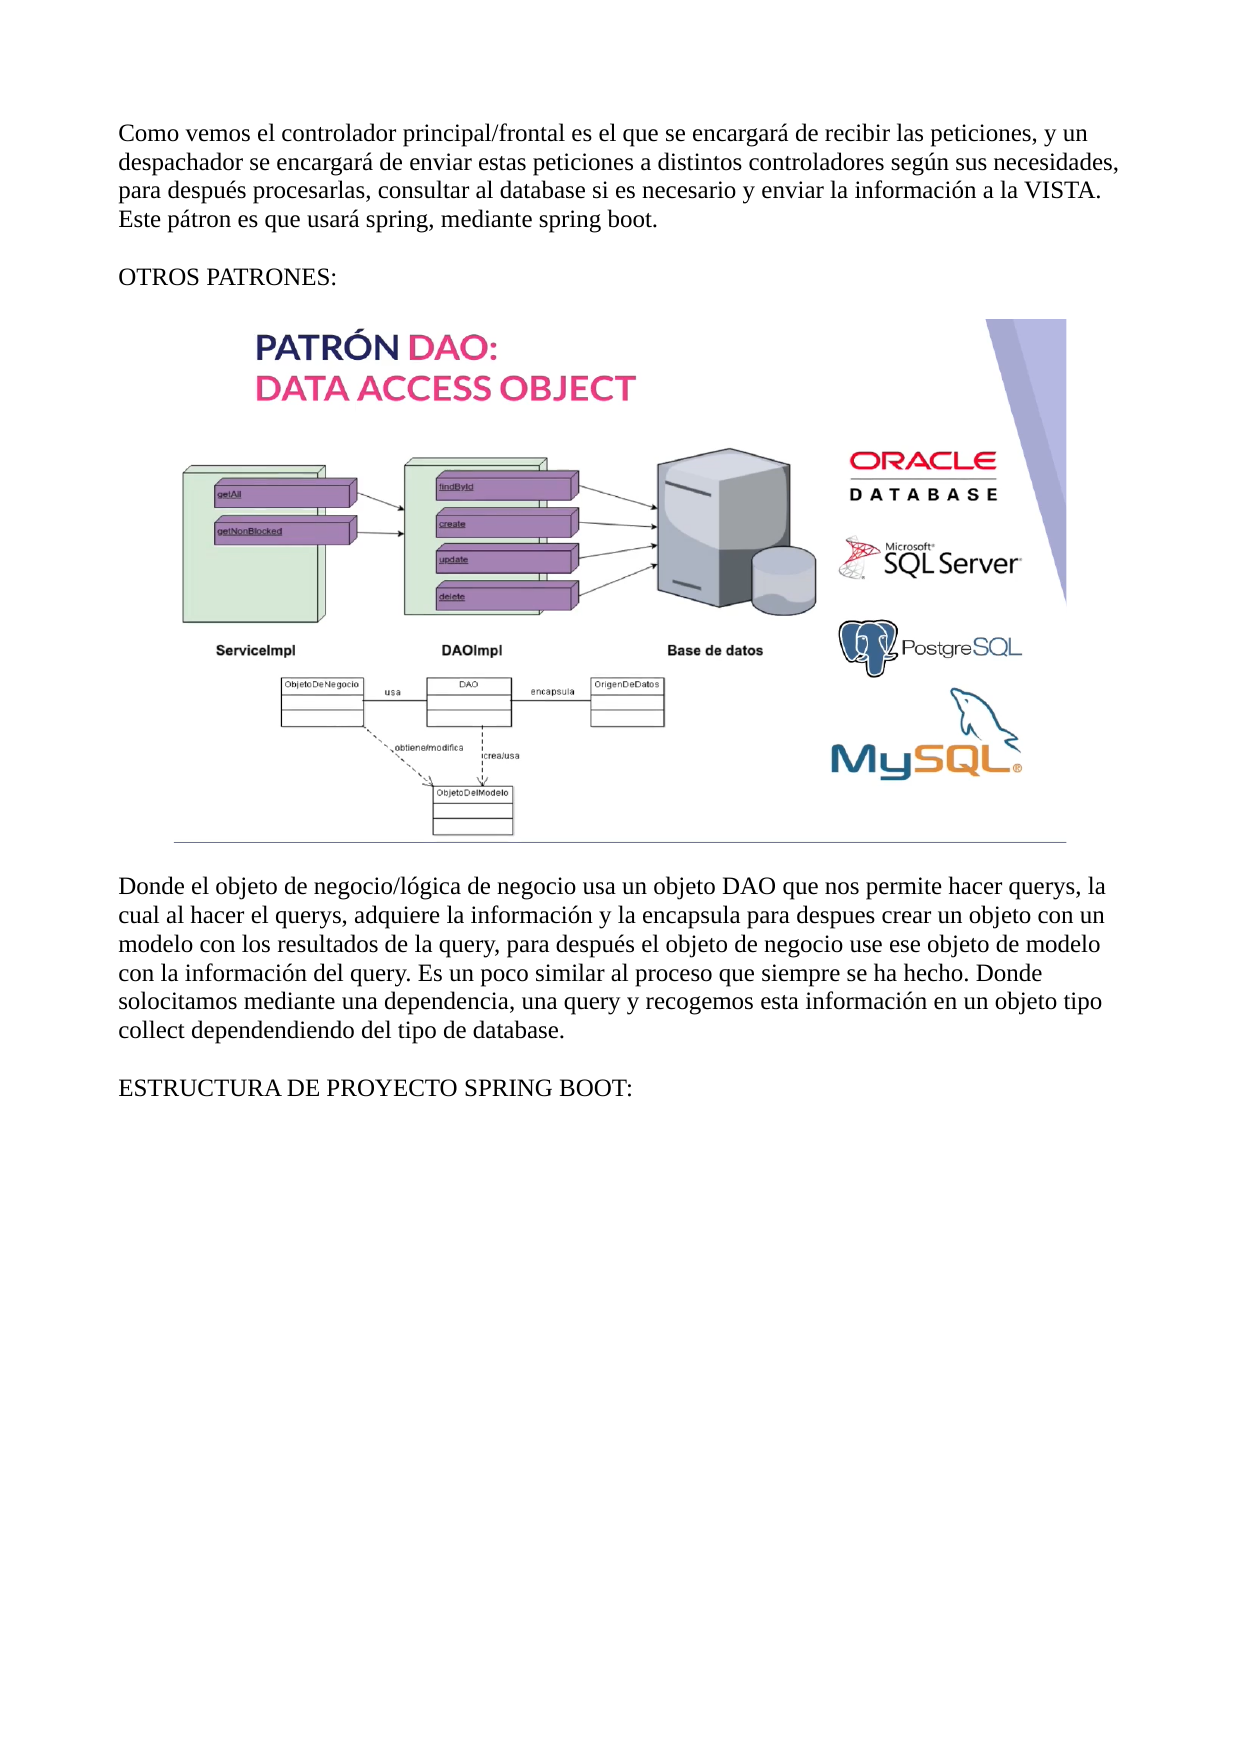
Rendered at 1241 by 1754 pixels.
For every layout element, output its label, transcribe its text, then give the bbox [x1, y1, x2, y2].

text Como vemos el controlador principal/frontal es el que se encargará de recibir las peticiones, y un despachador se encargará de enviar estas peticiones a distintos controladores según sus necesidades, para después procesarlas, consultar al database si es necesario y enviar la información a la VISTA. [118, 118, 1122, 204]
text OTROS PATRONES: [118, 262, 1122, 291]
text ESTRUCTURA DE PROYECTO SPRING BOOT: [118, 1073, 1122, 1101]
text Este pátron es que usará spring, mediante spring boot. [118, 204, 1122, 233]
text Donde el objeto de negocio/lógica de negocio usa un objeto DAO que nos permite hacer querys, la cual al hacer el querys, adquiere la información y la encapsula para despues crear un objeto con un modelo con los resultados de la query, para después el objeto de negocio use ese objeto de modelo con la información del query. Es un poco similar al proceso que siempre se ha hecho. Donde solocitamos mediante una dependencia, una query y recogemos esta información en un objeto tipo collect dependendiendo del tipo de database. [118, 871, 1122, 1044]
